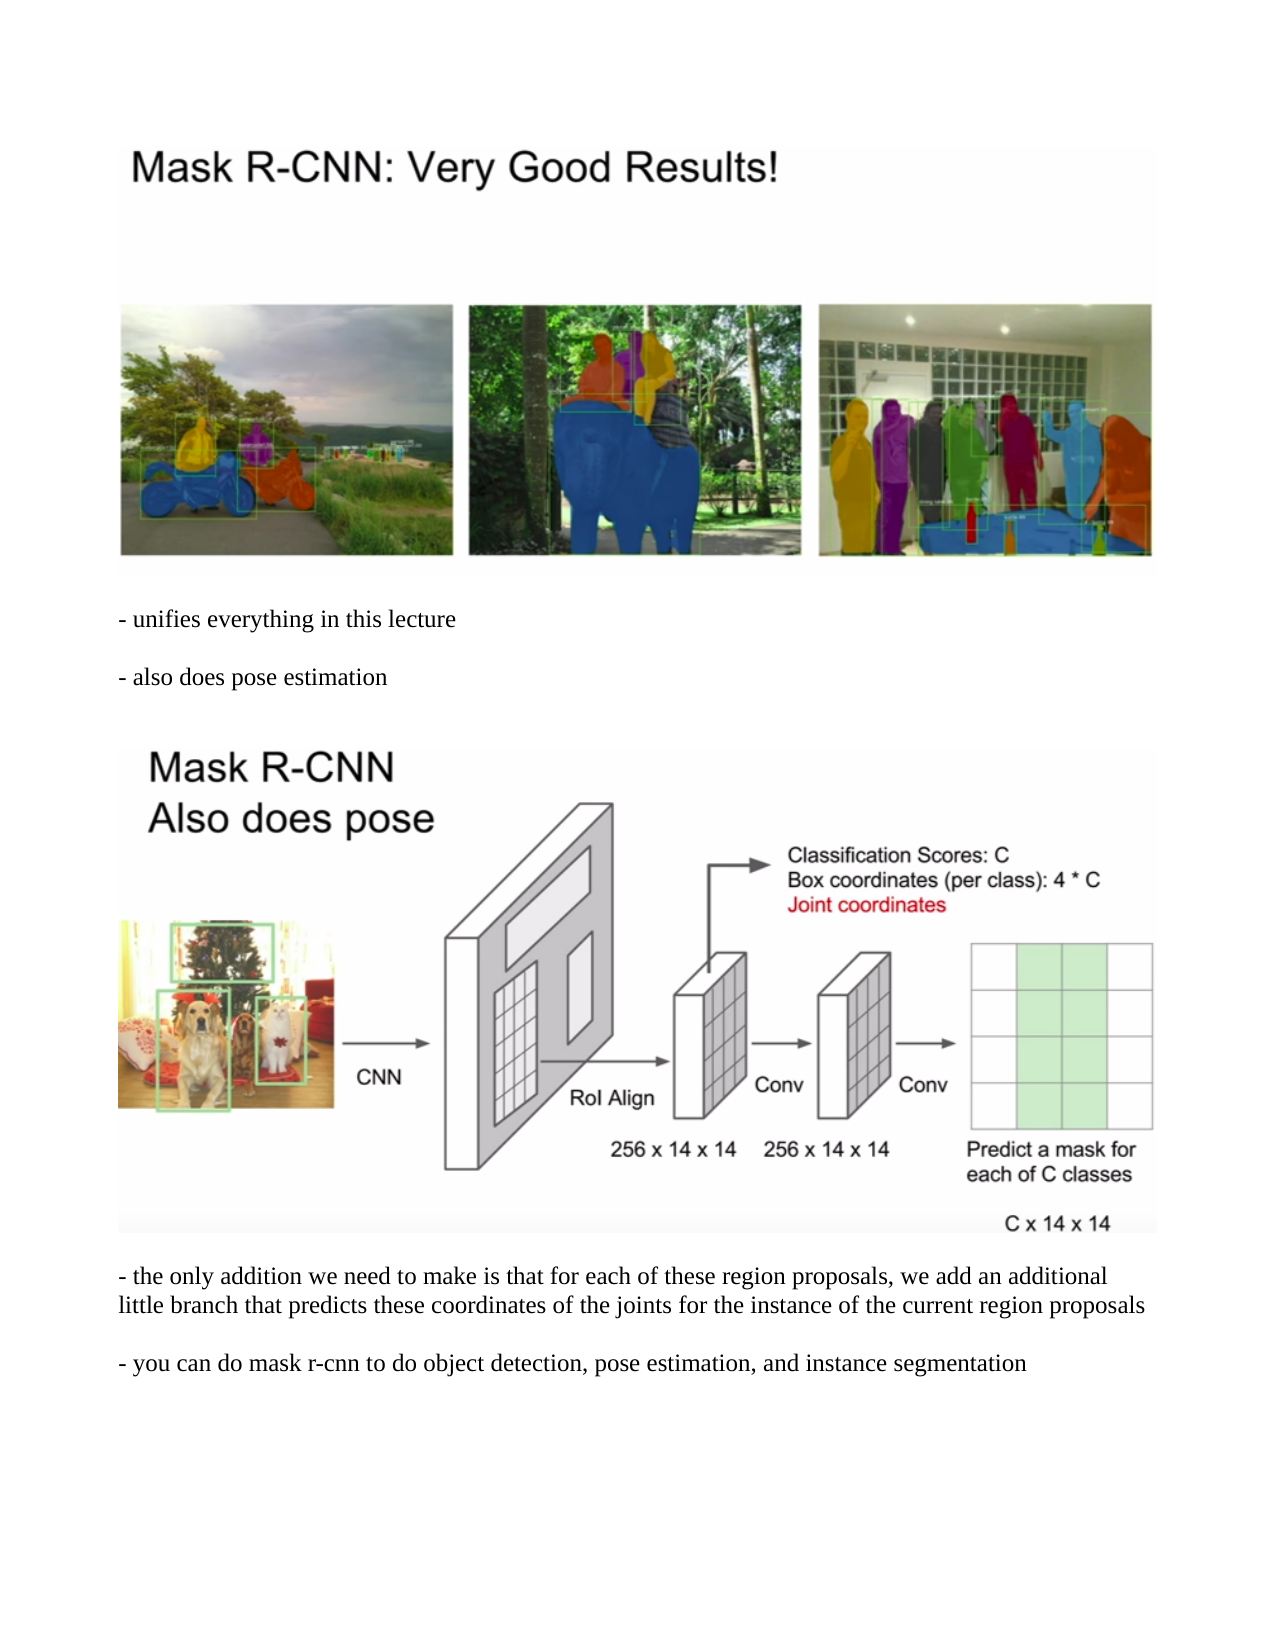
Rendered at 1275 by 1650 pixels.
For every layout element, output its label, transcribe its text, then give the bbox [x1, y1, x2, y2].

text - you can do mask r-cnn to do object detection, pose estimation, and instance segmentation [118, 1348, 1157, 1376]
picture [118, 748, 1157, 1233]
text - also does pose estimation [118, 662, 1157, 691]
text - the only addition we need to make is that for each of these region proposals, we add an additional little branch that predicts these coordinates of the joints for the instance of the current region proposals [118, 1261, 1157, 1319]
text - unifies everything in this lecture [118, 604, 1157, 633]
picture [118, 146, 1157, 576]
